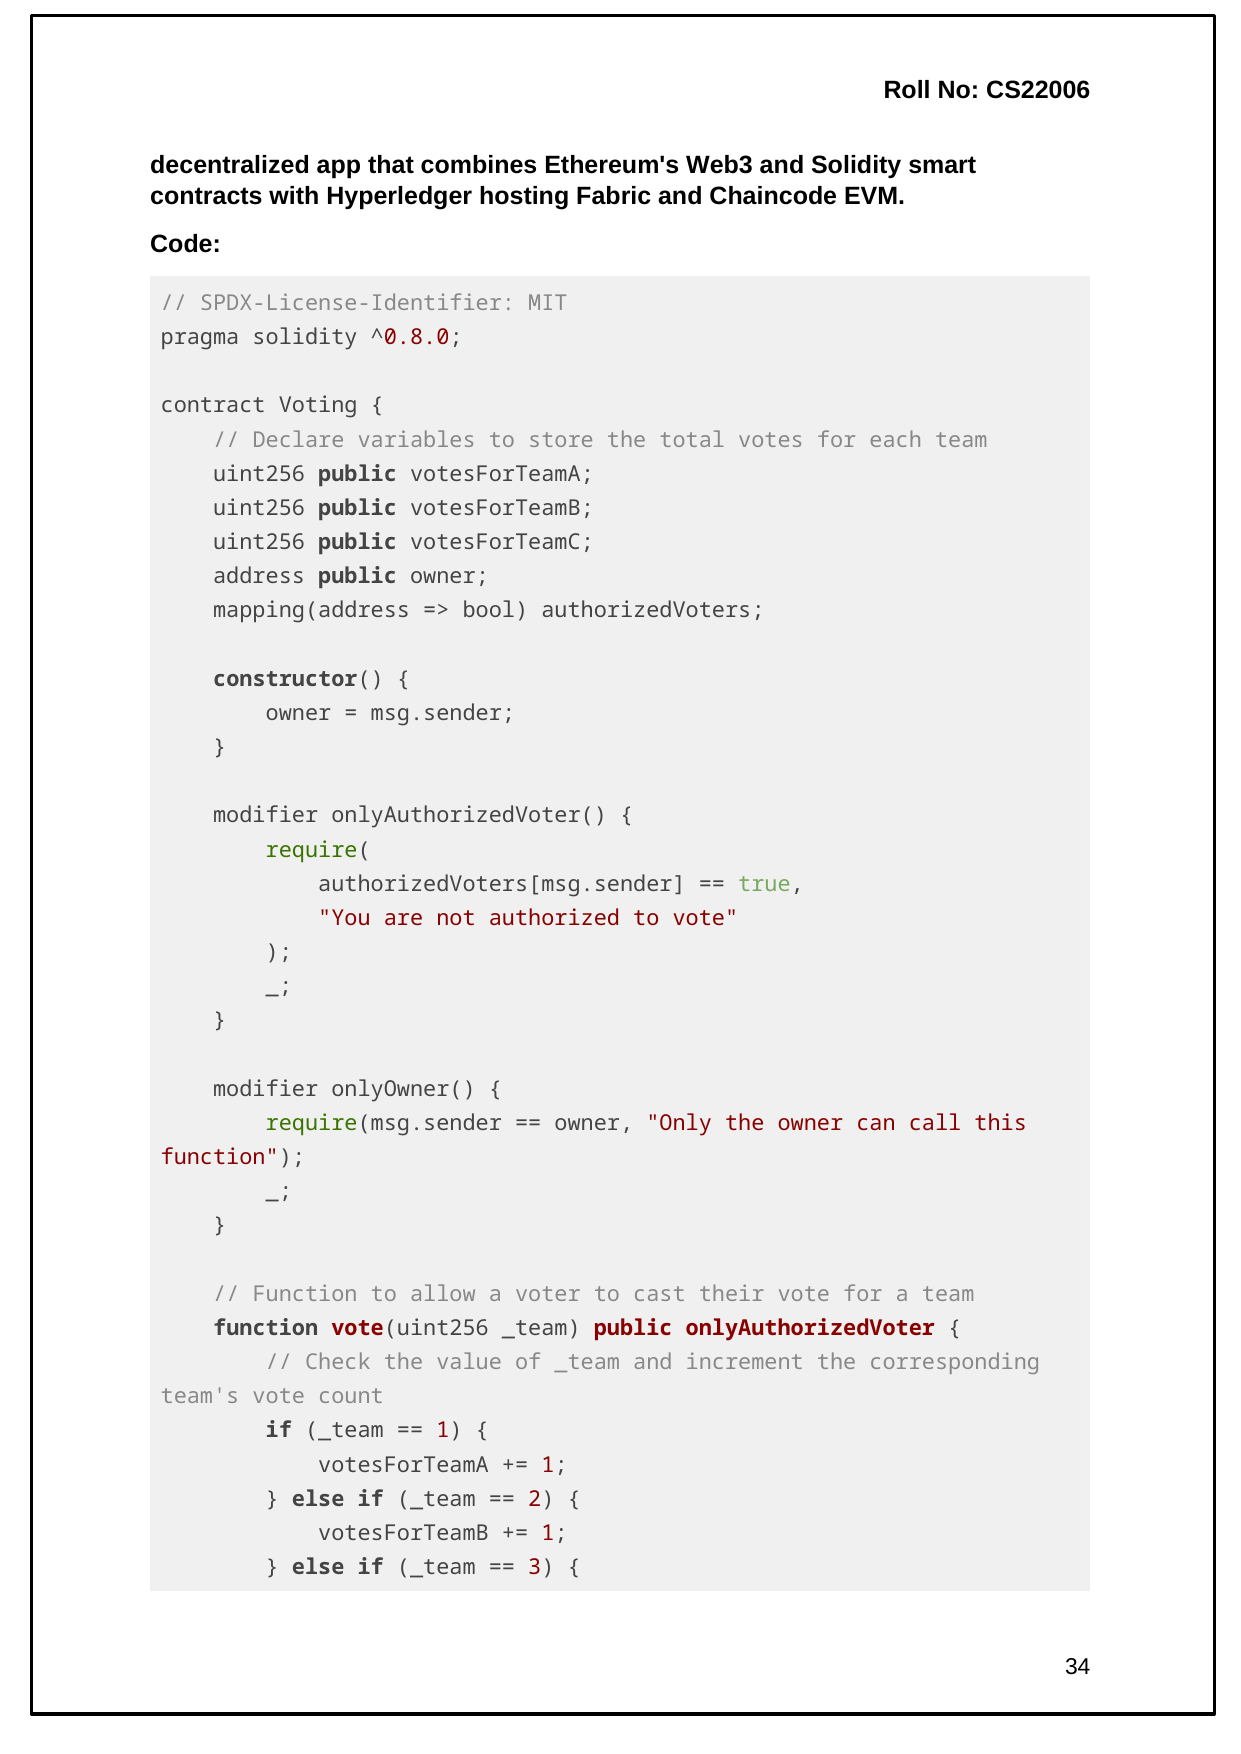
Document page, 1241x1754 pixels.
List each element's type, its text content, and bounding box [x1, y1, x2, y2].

text Code: [150, 229, 1090, 257]
text decentralized app that combines Ethereum's Web3 and Solidity smart contracts with Hyperledger hosting Fabric and Chaincode EVM. [150, 150, 1090, 210]
table_header // SPDX-License-Identifier: MIT pragma solidity ^0.8.0; contract Voting { // Declare variables to store the total votes for each team uint256 public votesForTeamA; uint256 public votesForTeamB; uint256 public votesForTeamC; address public owner; mapping(address => bool) authorizedVoters; constructor() { owner = msg.sender; } modifier onlyAuthorizedVoter() { require( authorizedVoters[msg.sender] == true, "You are not authorized to vote" ); _; } modifier onlyOwner() { require(msg.sender == owner, "Only the owner can call this function"); _; } // Function to allow a voter to cast their vote for a team function vote(uint256 _team) public onlyAuthorizedVoter { // Check the value of _team and increment the corresponding team's vote count if (_team == 1) { votesForTeamA += 1; } else if (_team == 2) { votesForTeamB += 1; } else if (_team == 3) { [150, 276, 1090, 1591]
